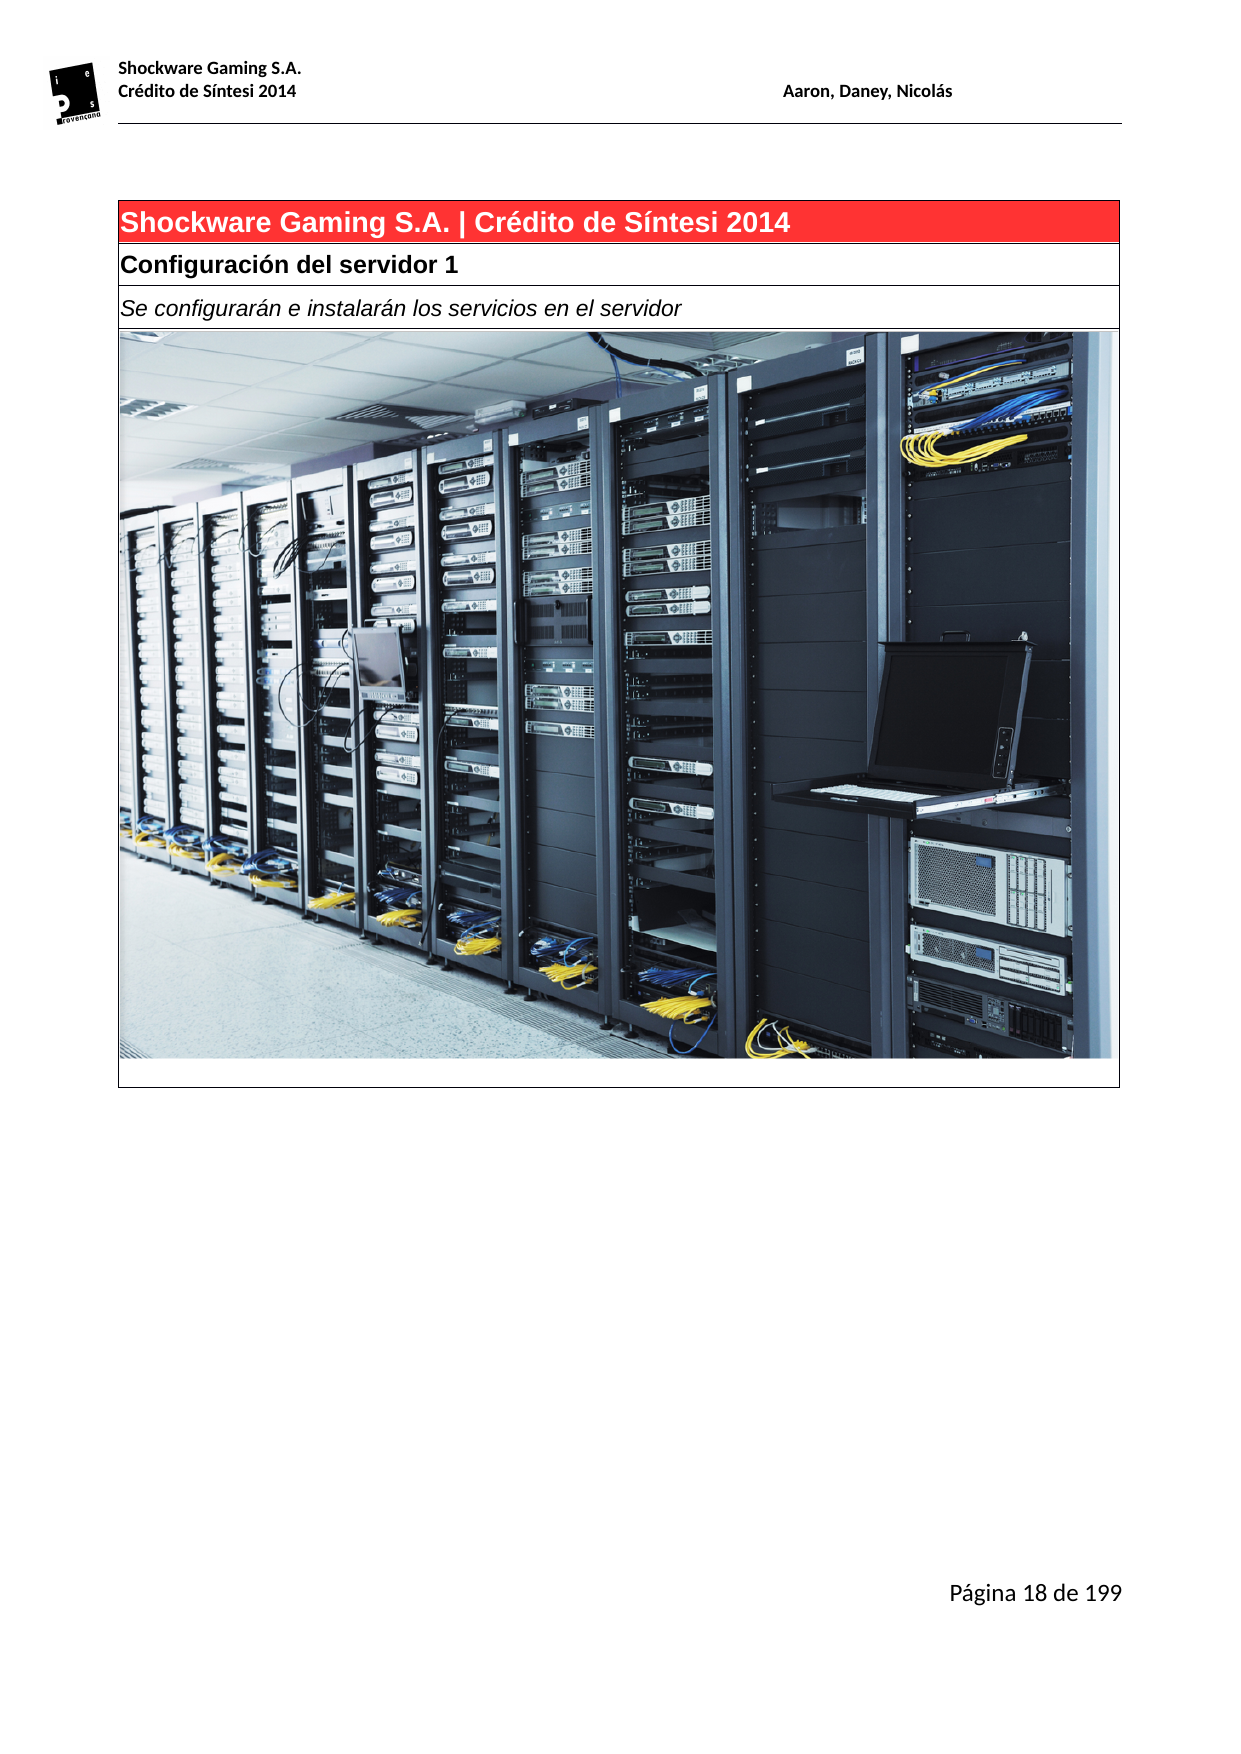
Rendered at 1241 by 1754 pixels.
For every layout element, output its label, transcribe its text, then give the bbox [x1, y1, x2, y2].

picture [119, 331, 1119, 1059]
table_cell [119, 1059, 1119, 1087]
picture [43, 56, 110, 130]
table_cell Configuración del servidor 1 [119, 244, 1119, 285]
table_header Shockware Gaming S.A. | Crédito de Síntesi 2014 [119, 201, 1119, 242]
table_cell Se configurarán e instalarán los servicios en el servidor [119, 286, 1119, 328]
